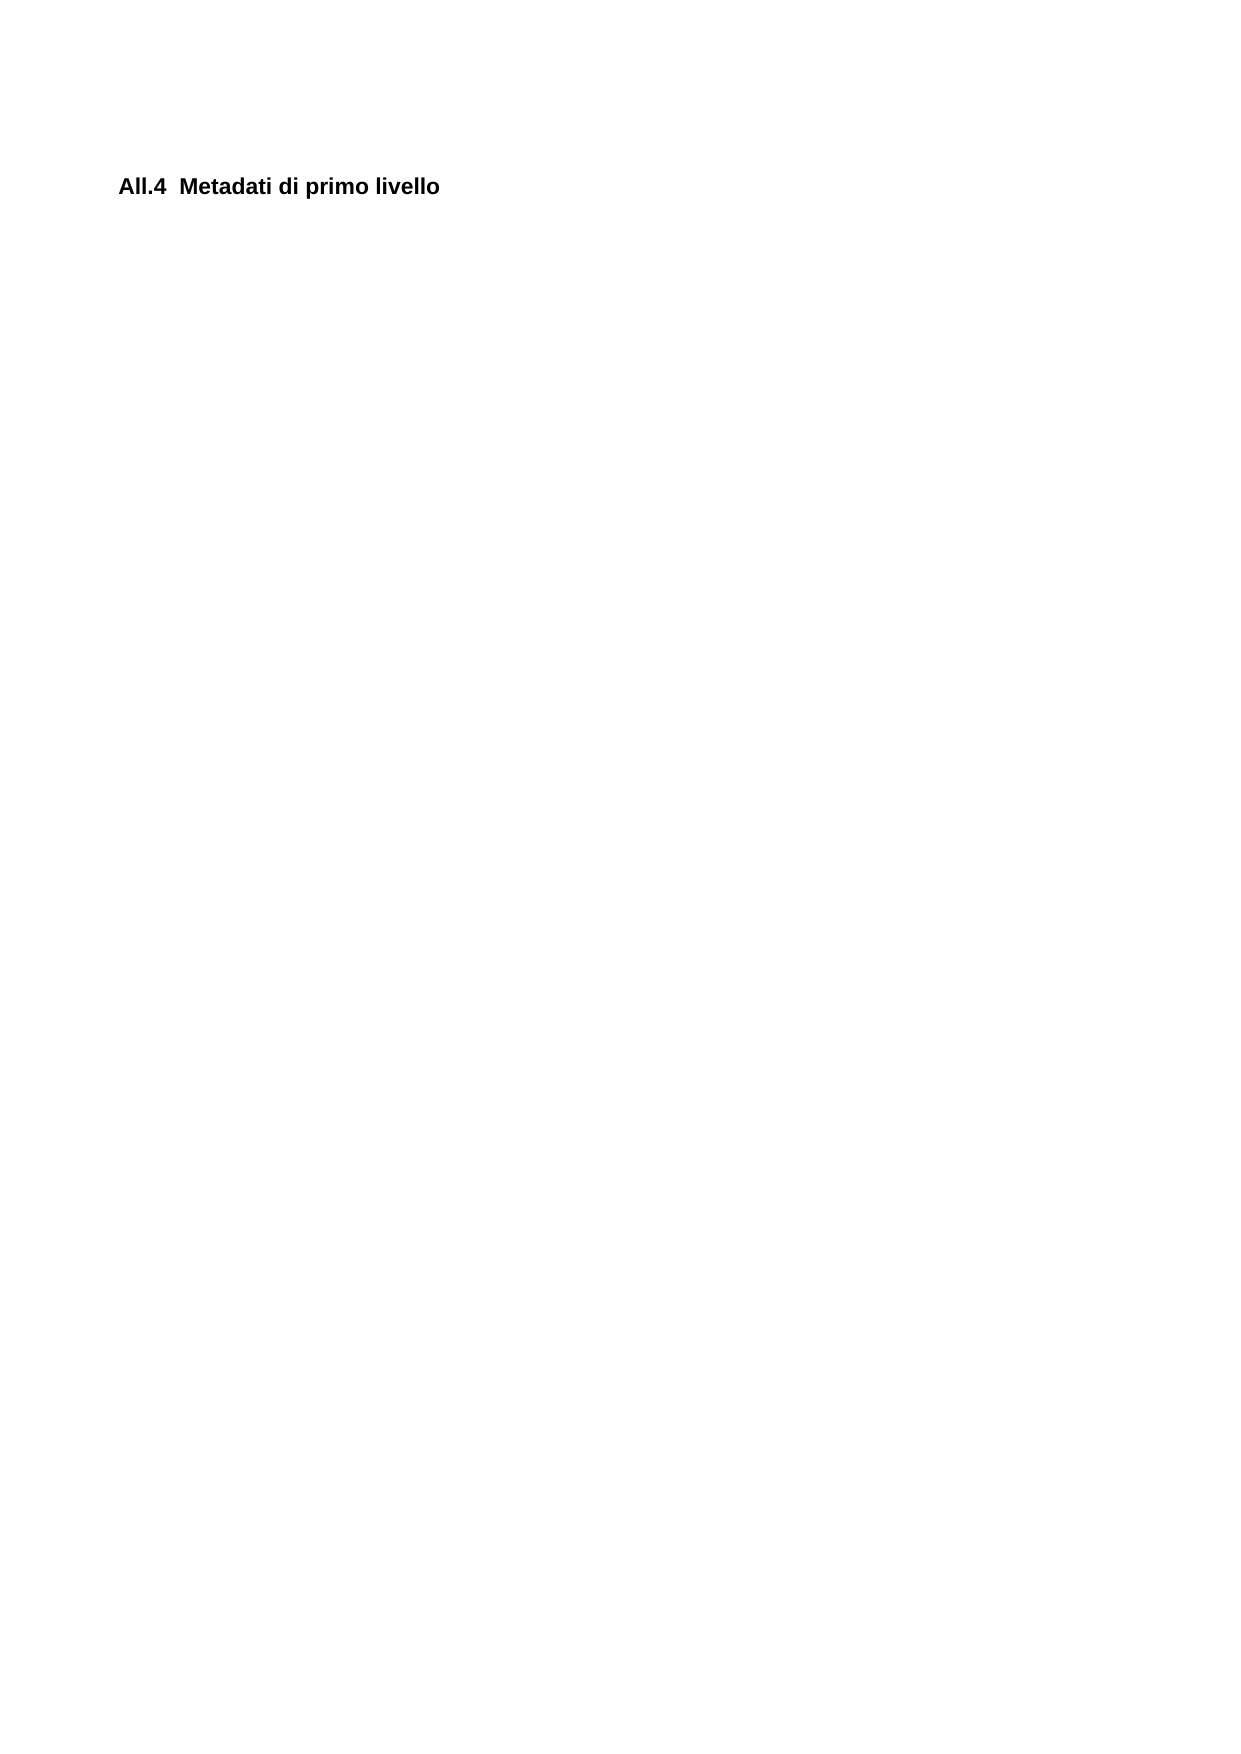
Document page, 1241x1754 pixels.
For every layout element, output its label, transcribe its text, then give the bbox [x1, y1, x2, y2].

subtitle All.4 Metadati di primo livello [118, 173, 1122, 199]
